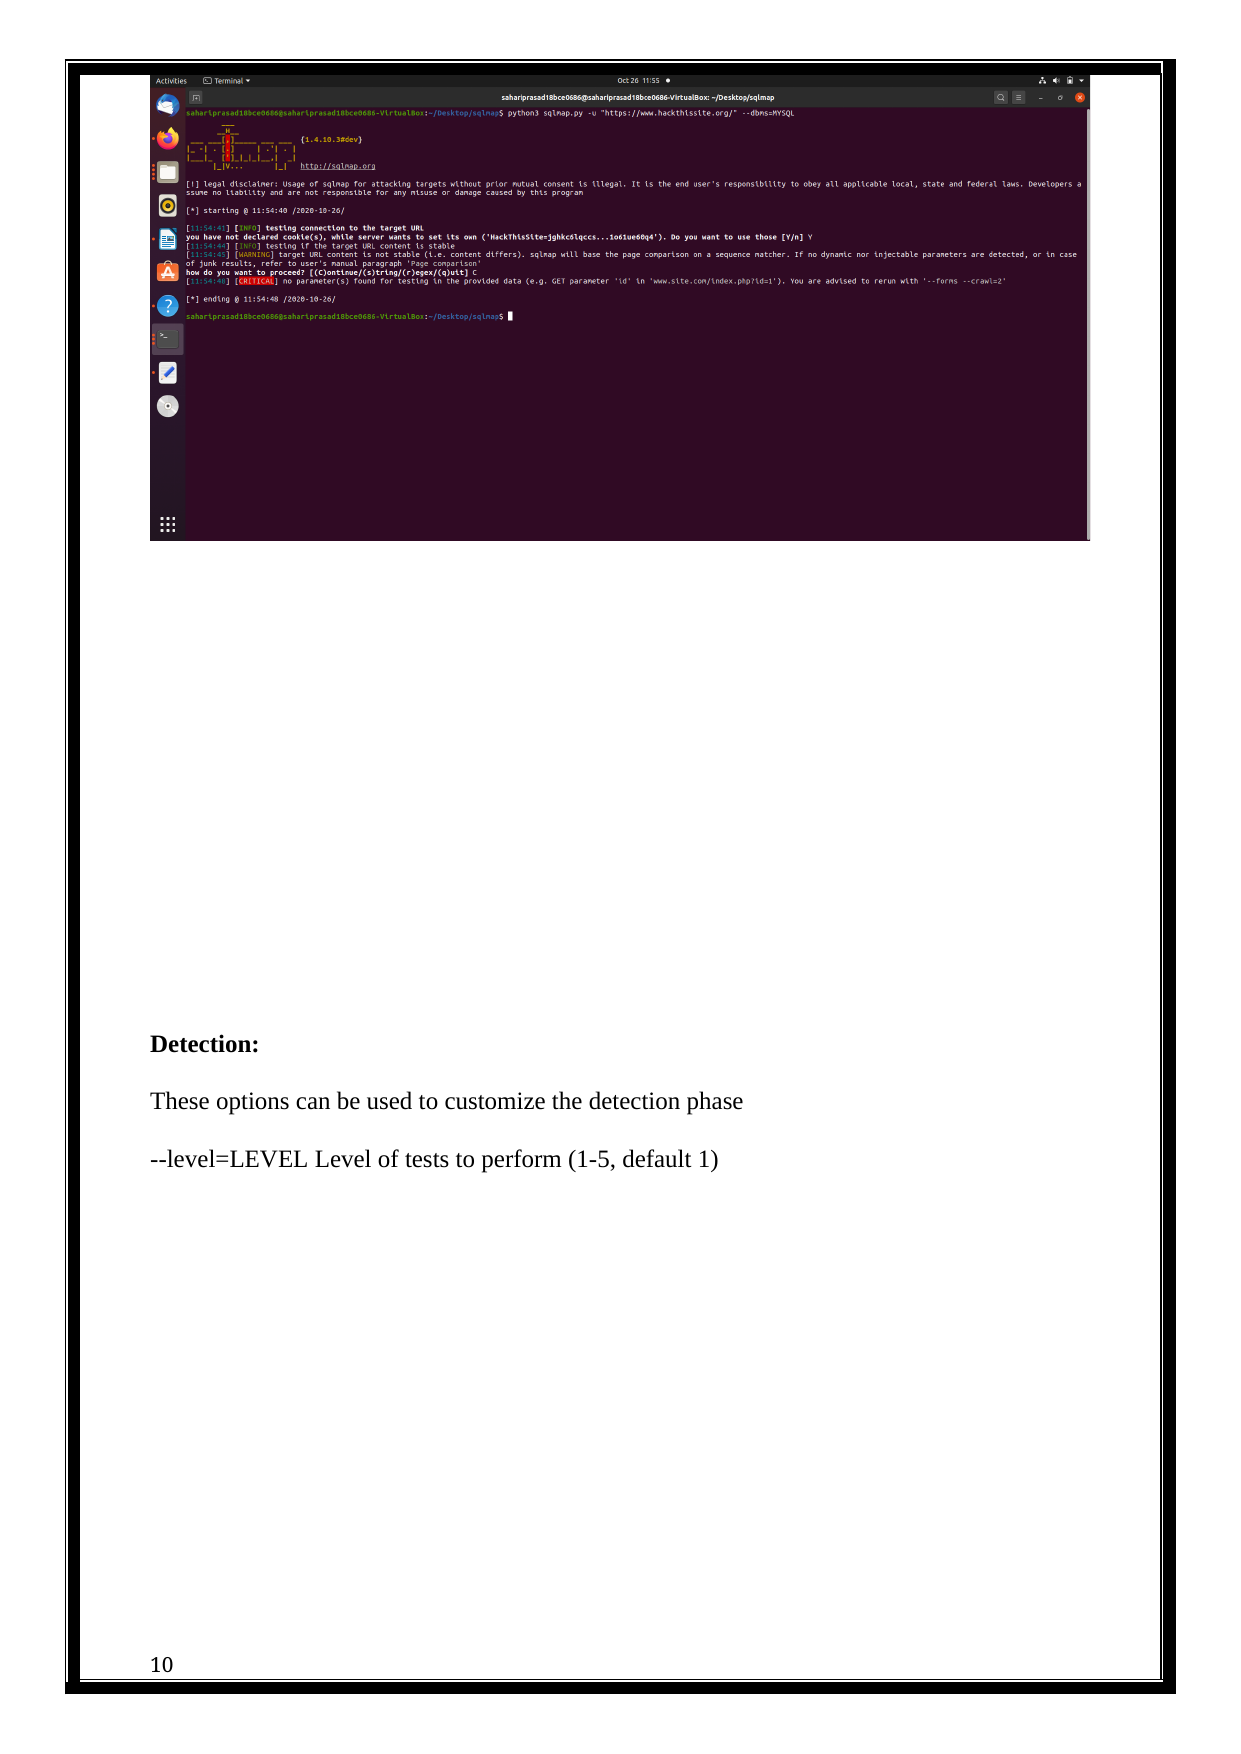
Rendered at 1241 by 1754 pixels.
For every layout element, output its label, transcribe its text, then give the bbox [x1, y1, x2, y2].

picture [150, 75, 1091, 541]
text Detection: [150, 1029, 1090, 1058]
text These options can be used to customize the detection phase [150, 1086, 1090, 1115]
text --level=LEVEL Level of tests to perform (1-5, default 1) [150, 1144, 1090, 1173]
